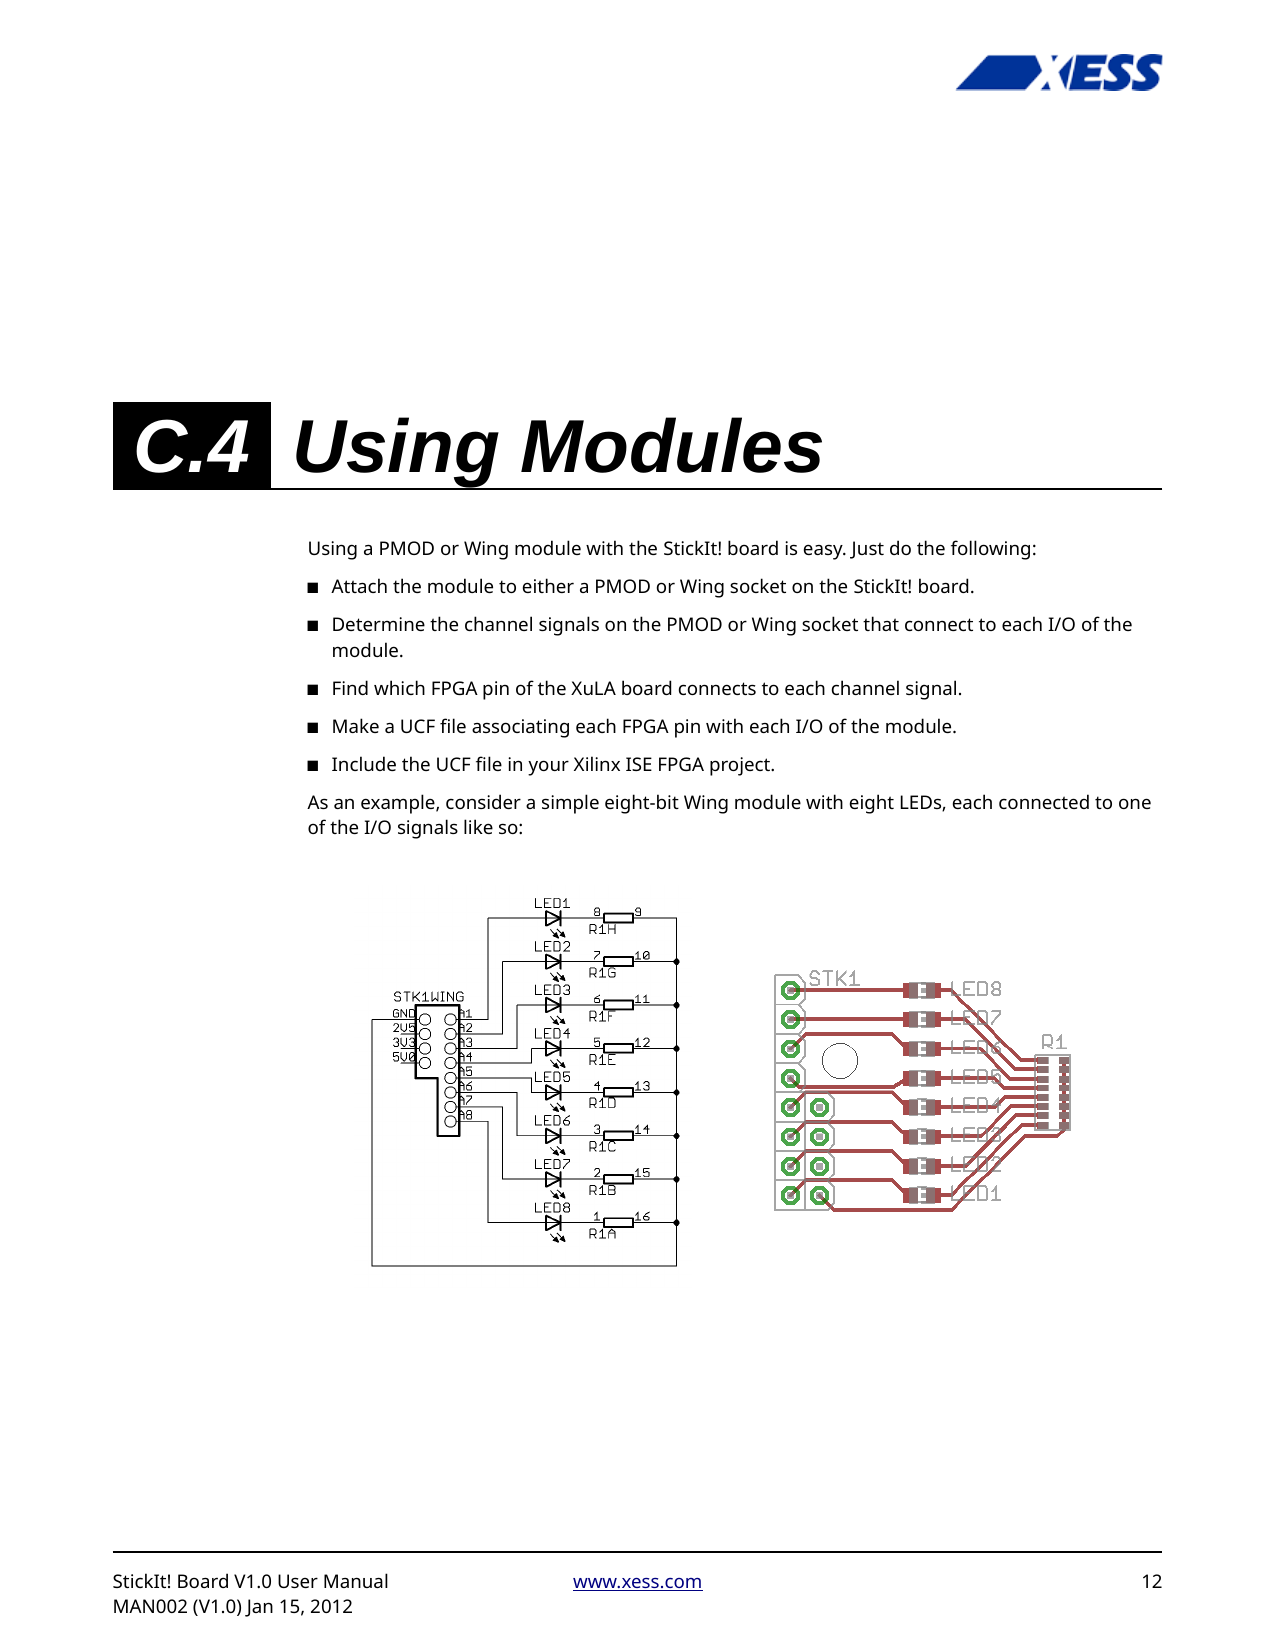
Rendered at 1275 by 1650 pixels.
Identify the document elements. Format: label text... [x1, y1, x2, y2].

text Using a PMOD or Wing module with the StickIt! board is easy. Just do the following: [307, 535, 1162, 561]
picture [955, 54, 1163, 91]
list Find which FPGA pin of the XuLA board connects to each channel signal. [307, 675, 1162, 700]
list Make a UCF file associating each FPGA pin with each I/O of the module. [307, 713, 1162, 738]
list Attach the module to either a PMOD or Wing socket on the StickIt! board. [307, 573, 1162, 599]
list Determine the channel signals on the PMOD or Wing socket that connect to each I/O of the module. [307, 611, 1162, 662]
subtitle Using Modules [271, 402, 1162, 488]
picture [773, 961, 1105, 1220]
text As an example, consider a simple eight-bit Wing module with eight LEDs, each connected to one of the I/O signals like so: [307, 789, 1162, 840]
picture [354, 885, 693, 1288]
list Include the UCF file in your Xilinx ISE FPGA project. [307, 751, 1162, 776]
